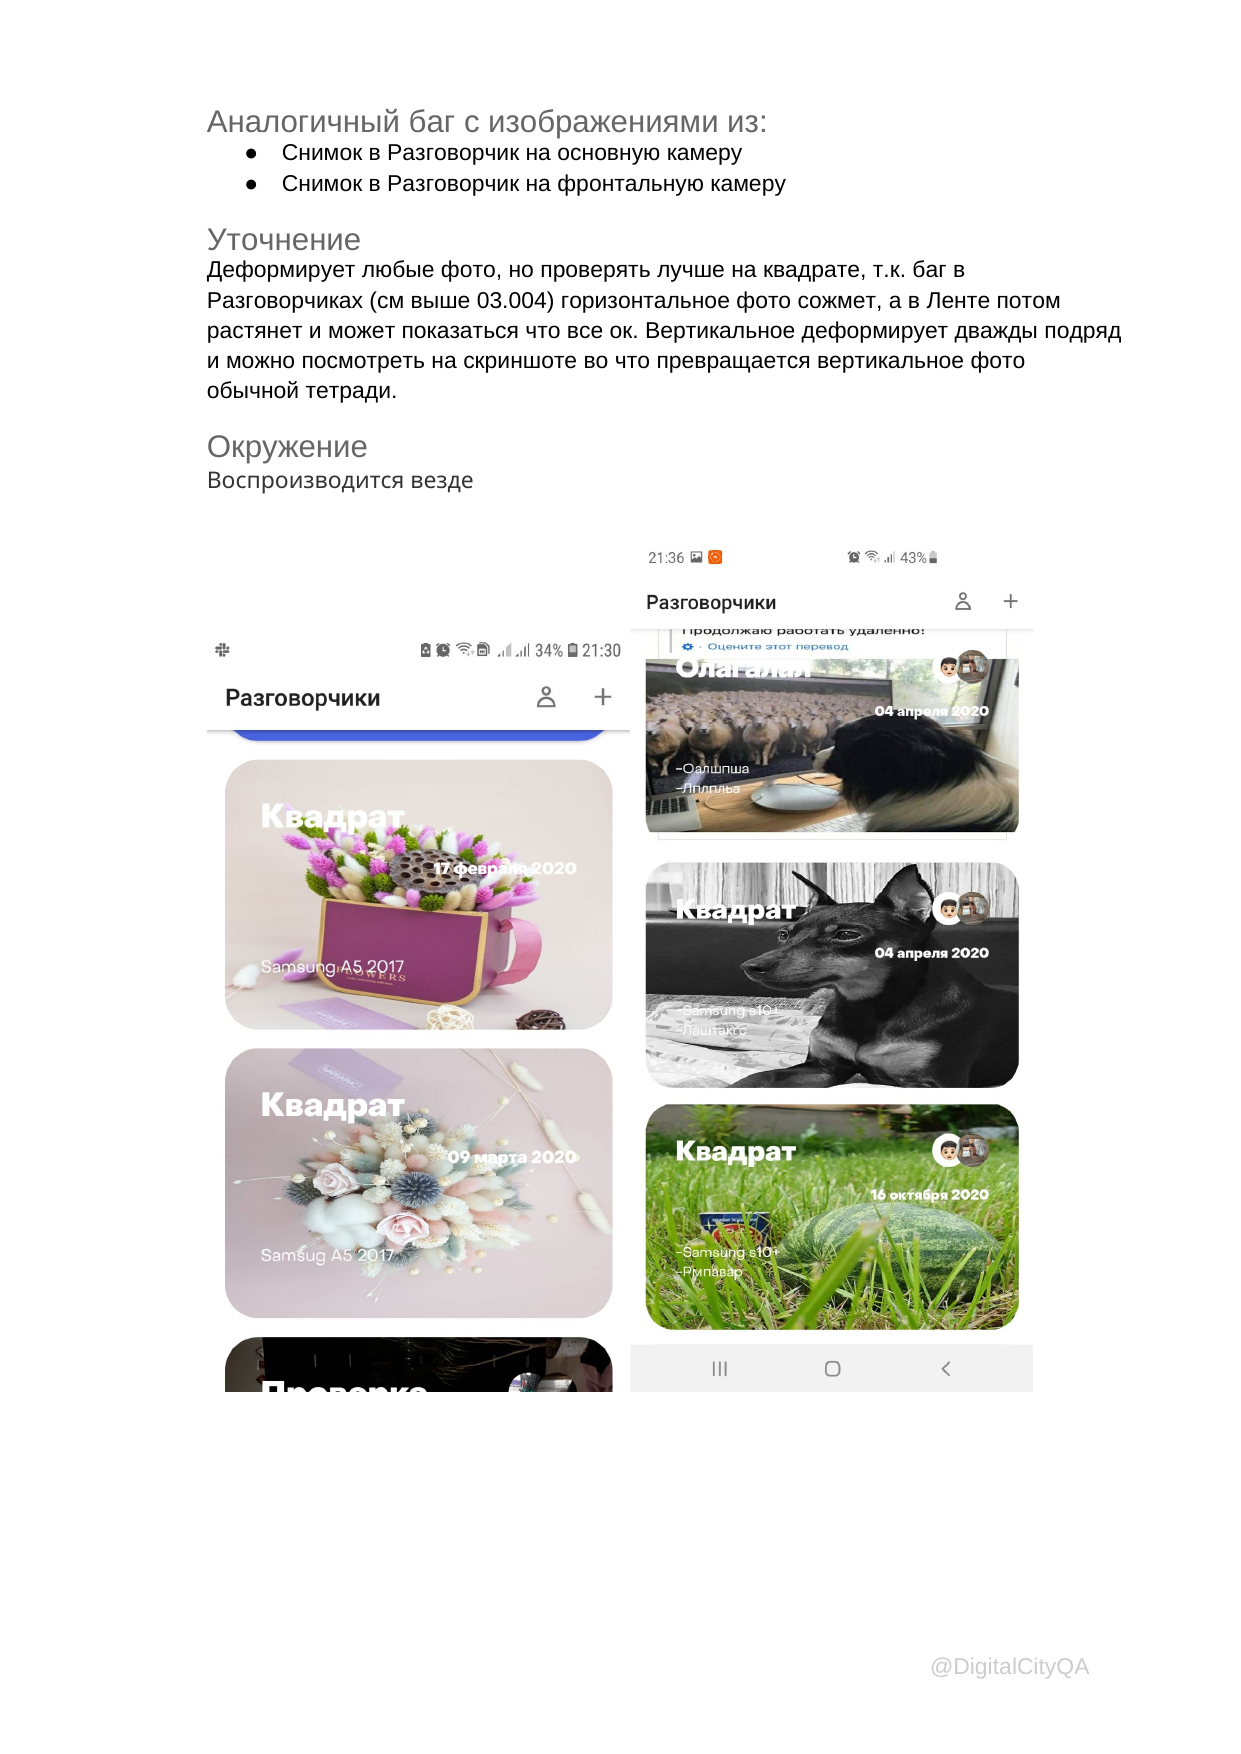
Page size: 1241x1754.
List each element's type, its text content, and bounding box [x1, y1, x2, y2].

subtitle Уточнение [207, 221, 1122, 256]
picture [206, 532, 1033, 1392]
list Снимок в Разговорчик на фронтальную камеру [244, 169, 1122, 196]
subtitle Аналогичный баг с изображениями из: [207, 103, 1122, 139]
text Воспроизводится везде [207, 464, 1122, 496]
subtitle Окружение [207, 428, 1122, 464]
list Снимок в Разговорчик на основную камеру [244, 139, 1122, 166]
text Деформирует любые фото, но проверять лучше на квадрате, т.к. баг в Разговорчиках (см выше 03.004) горизонтальное фото сожмет, а в Ленте потом растянет и может показаться что все ок. Вертикальное деформирует дважды подряд и можно посмотреть на скриншоте во что превращается вертикальное фото обычной тетради. [207, 256, 1122, 404]
